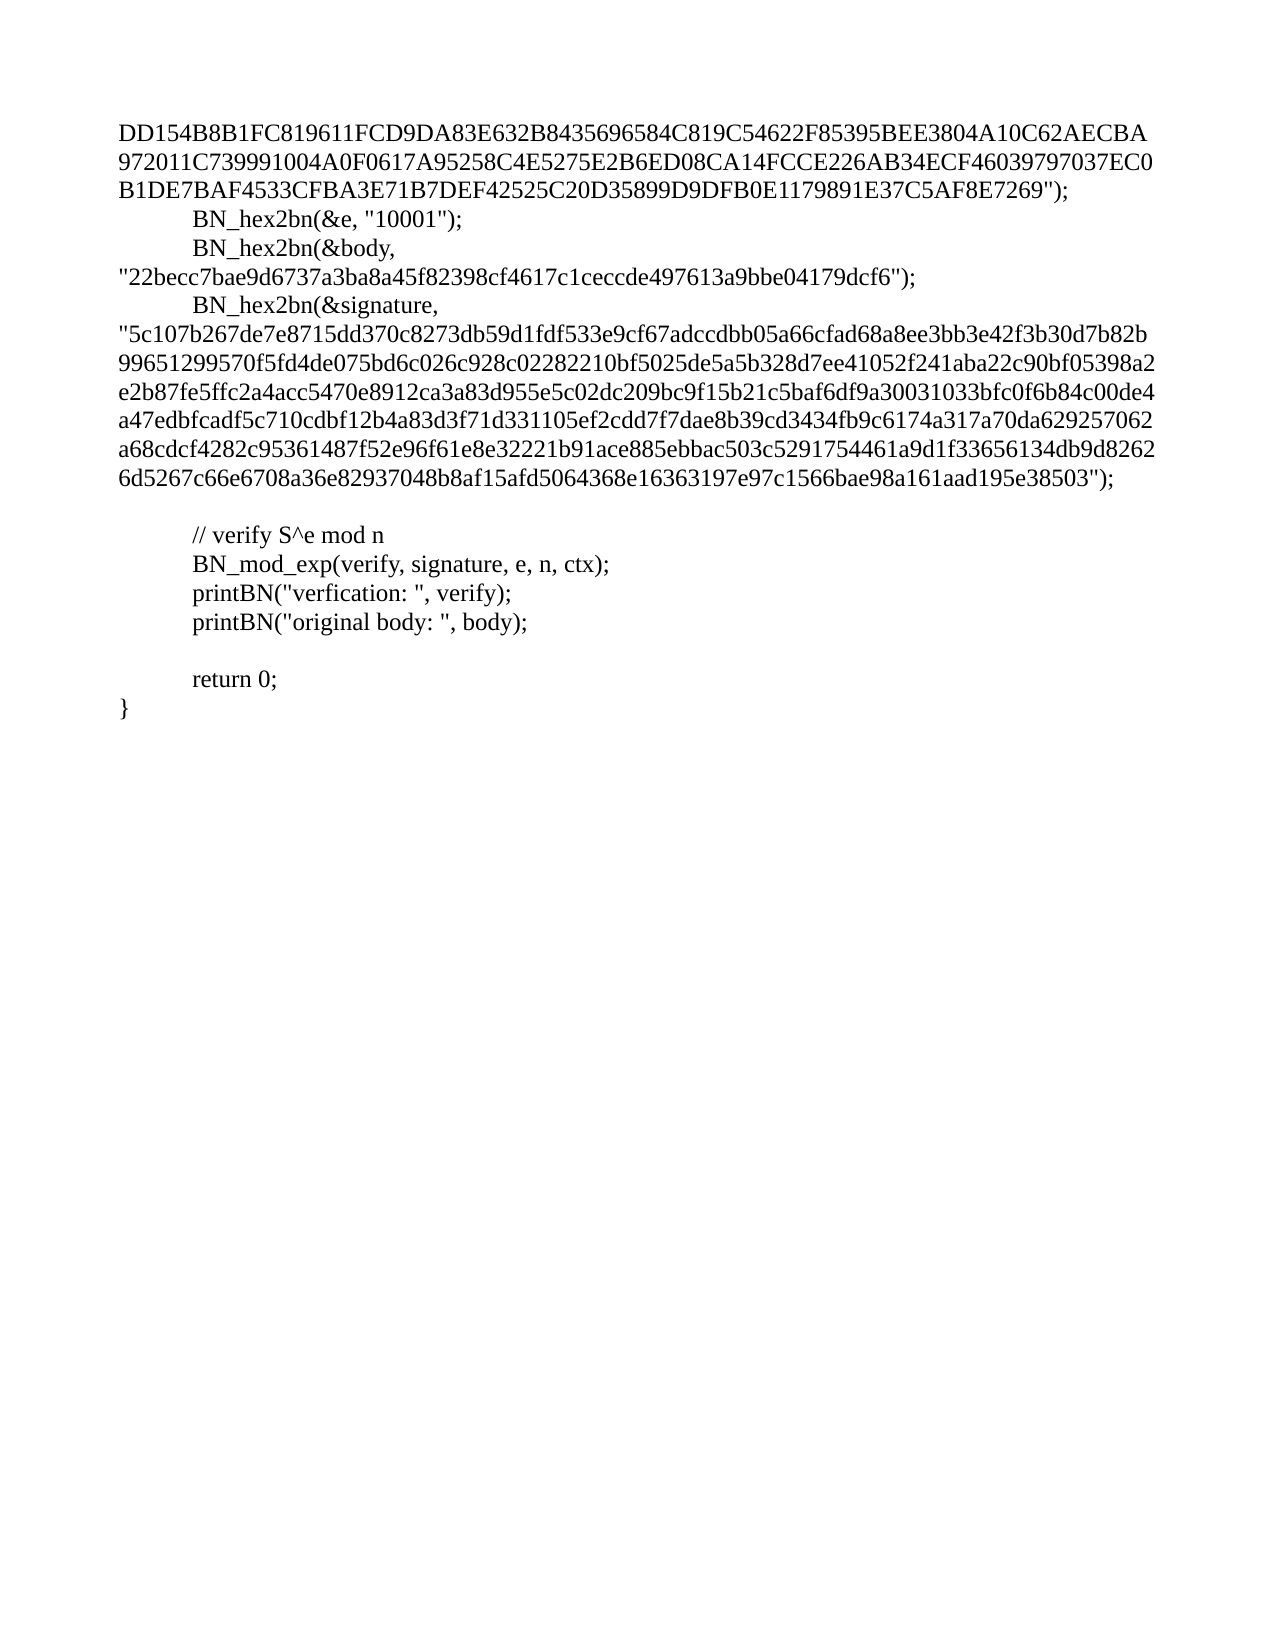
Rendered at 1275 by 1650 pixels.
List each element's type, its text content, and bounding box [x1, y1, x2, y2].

text BN_hex2bn(&e, "10001"); [118, 204, 1157, 233]
text return 0; [118, 664, 1157, 693]
text BN_mod_exp(verify, signature, e, n, ctx); [118, 549, 1157, 578]
text printBN("original body: ", body); [118, 607, 1157, 636]
text } [118, 693, 1157, 722]
text DD154B8B1FC819611FCD9DA83E632B8435696584C819C54622F85395BEE3804A10C62AECBA972011C739991004A0F0617A95258C4E5275E2B6ED08CA14FCCE226AB34ECF46039797037EC0B1DE7BAF4533CFBA3E71B7DEF42525C20D35899D9DFB0E1179891E37C5AF8E7269"); [118, 118, 1157, 204]
text // verify S^e mod n [118, 521, 1157, 549]
text BN_hex2bn(&body, "22becc7bae9d6737a3ba8a45f82398cf4617c1ceccde497613a9bbe04179dcf6"); [118, 233, 1157, 291]
text printBN("verfication: ", verify); [118, 578, 1157, 607]
text BN_hex2bn(&signature, "5c107b267de7e8715dd370c8273db59d1fdf533e9cf67adccdbb05a66cfad68a8ee3bb3e42f3b30d7b82b99651299570f5fd4de075bd6c026c928c02282210bf5025de5a5b328d7ee41052f241aba22c90bf05398a2e2b87fe5ffc2a4acc5470e8912ca3a83d955e5c02dc209bc9f15b21c5baf6df9a30031033bfc0f6b84c00de4a47edbfcadf5c710cdbf12b4a83d3f71d331105ef2cdd7f7dae8b39cd3434fb9c6174a317a70da629257062a68cdcf4282c95361487f52e96f61e8e32221b91ace885ebbac503c5291754461a9d1f33656134db9d82626d5267c66e6708a36e82937048b8af15afd5064368e16363197e97c1566bae98a161aad195e38503"); [118, 291, 1157, 492]
